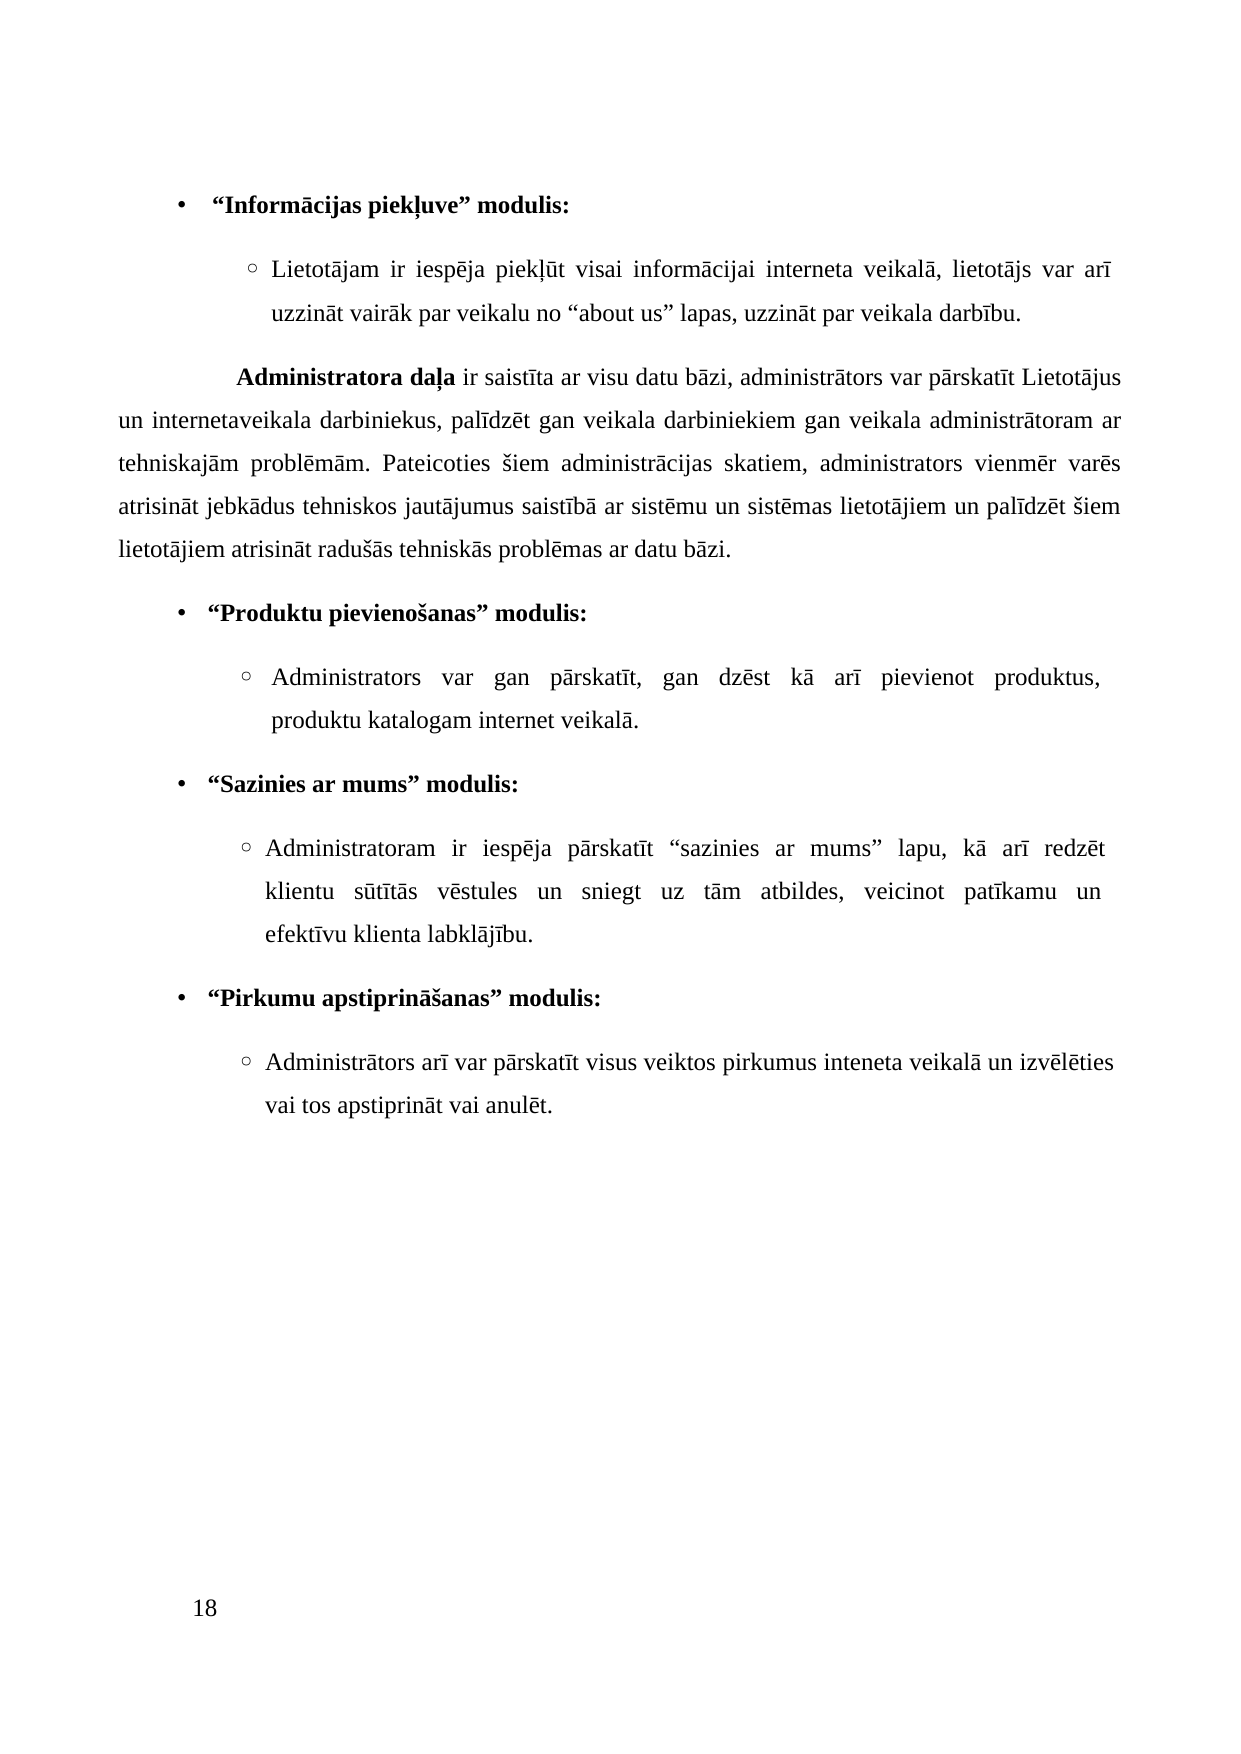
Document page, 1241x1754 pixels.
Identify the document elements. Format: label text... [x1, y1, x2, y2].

list “Informācijas piekļuve” modulis: [177, 191, 1122, 219]
list Administratoram ir iespēja pārskatīt “sazinies ar mums” lapu, kā arī redzēt klientu sūtītās vēstules un sniegt uz tām atbildes, veicinot patīkamu un efektīvu klienta labklājību. [236, 833, 1122, 948]
list Administrātors arī var pārskatīt visus veiktos pirkumus inteneta veikalā un izvēlēties vai tos apstiprināt vai anulēt. [236, 1047, 1122, 1119]
list “Pirkumu apstiprināšanas” modulis: [177, 983, 1122, 1012]
list Administrators var gan pārskatīt, gan dzēst kā arī pievienot produktus, produktu katalogam internet veikalā. [236, 662, 1122, 734]
list Lietotājam ir iespēja piekļūt visai informācijai interneta veikalā, lietotājs var arī uzzināt vairāk par veikalu no “about us” lapas, uzzināt par veikala darbību. [242, 254, 1122, 326]
text Administratora daļa ir saistīta ar visu datu bāzi, administrātors var pārskatīt Lietotājus un internetaveikala darbiniekus, palīdzēt gan veikala darbiniekiem gan veikala administrātoram ar tehniskajām problēmām. Pateicoties šiem administrācijas skatiem, administrators vienmēr varēs atrisināt jebkādus tehniskos jautājumus saistībā ar sistēmu un sistēmas lietotājiem un palīdzēt šiem lietotājiem atrisināt radušās tehniskās problēmas ar datu bāzi. [118, 362, 1122, 563]
list “Produktu pievienošanas” modulis: [177, 598, 1122, 627]
list “Sazinies ar mums” modulis: [177, 769, 1122, 798]
